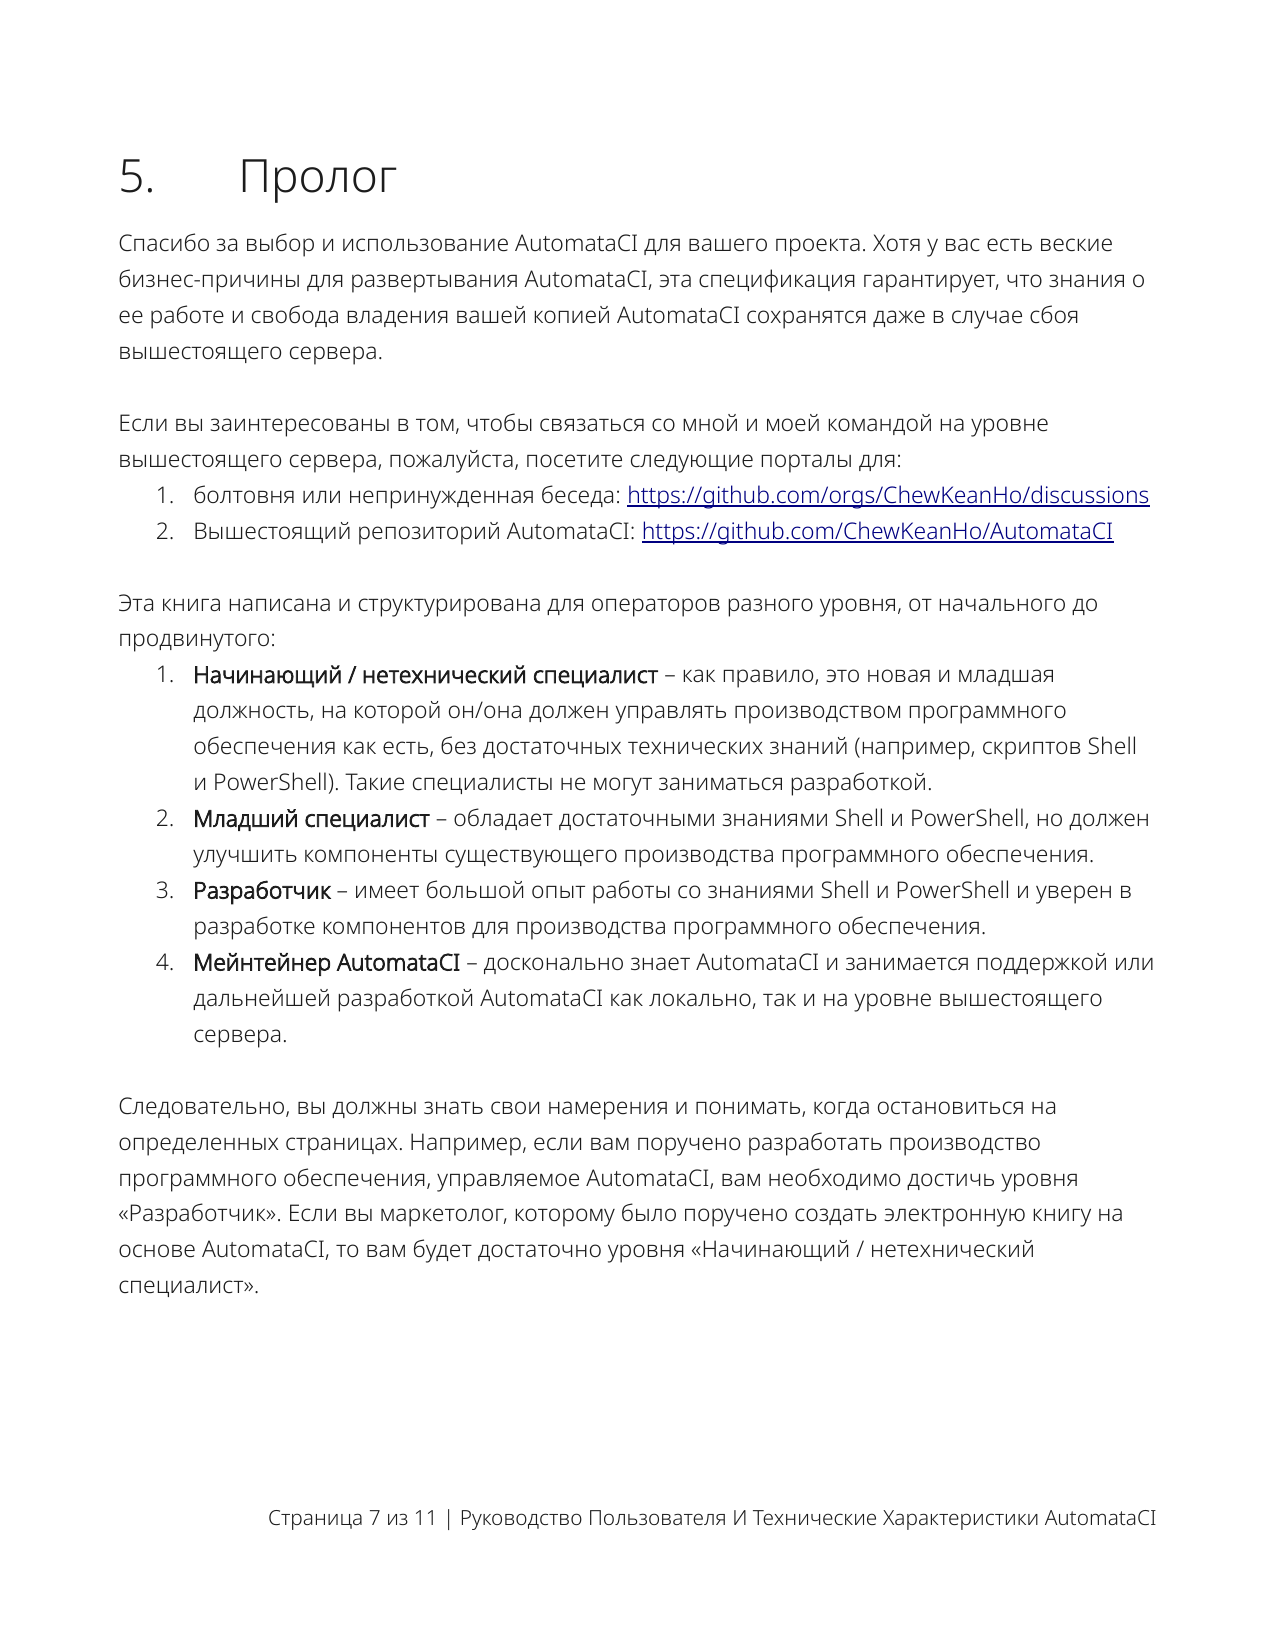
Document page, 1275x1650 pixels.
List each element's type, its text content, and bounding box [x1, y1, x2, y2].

list Мейнтейнер AutomataCI – досконально знает AutomataCI и занимается поддержкой или дальнейшей разработкой AutomataCI как локально, так и на уровне вышестоящего сервера. [156, 946, 1157, 1049]
text Если вы заинтересованы в том, чтобы связаться со мной и моей командой на уровне вышестоящего сервера, пожалуйста, посетите следующие порталы для: [118, 407, 1157, 474]
text Эта книга написана и структурирована для операторов разного уровня, от начального до продвинутого: [118, 586, 1157, 654]
list болтовня или непринужденная беседа: https://github.com/orgs/ChewKeanHo/discussions [156, 479, 1157, 510]
list Вышестоящий репозиторий AutomataCI: https://github.com/ChewKeanHo/AutomataCI [156, 514, 1157, 546]
list Начинающий / нетехнический специалист – как правило, это новая и младшая должность, на которой он/она должен управлять производством программного обеспечения как есть, без достаточных технических знаний (например, скриптов Shell и PowerShell). Такие специалисты не могут заниматься разработкой. [156, 658, 1157, 797]
list Разработчик – имеет большой опыт работы со знаниями Shell и PowerShell и уверен в разработке компонентов для производства программного обеспечения. [156, 874, 1157, 941]
text Следовательно, вы должны знать свои намерения и понимать, когда остановиться на определенных страницах. Например, если вам поручено разработать производство программного обеспечения, управляемое AutomataCI, вам необходимо достичь уровня «Разработчик». Если вы маркетолог, которому было поручено создать электронную книгу на основе AutomataCI, то вам будет достаточно уровня «Начинающий / нетехнический специалист». [118, 1089, 1157, 1301]
list Младший специалист – обладает достаточными знаниями Shell и PowerShell, но должен улучшить компоненты существующего производства программного обеспечения. [156, 802, 1157, 869]
text Спасибо за выбор и использование AutomataCI для вашего проекта. Хотя у вас есть веские бизнес-причины для развертывания AutomataCI, эта спецификация гарантирует, что знания о ее работе и свобода владения вашей копией AutomataCI сохранятся даже в случае сбоя вышестоящего сервера. [118, 227, 1157, 366]
subtitle Пролог [118, 143, 1157, 206]
